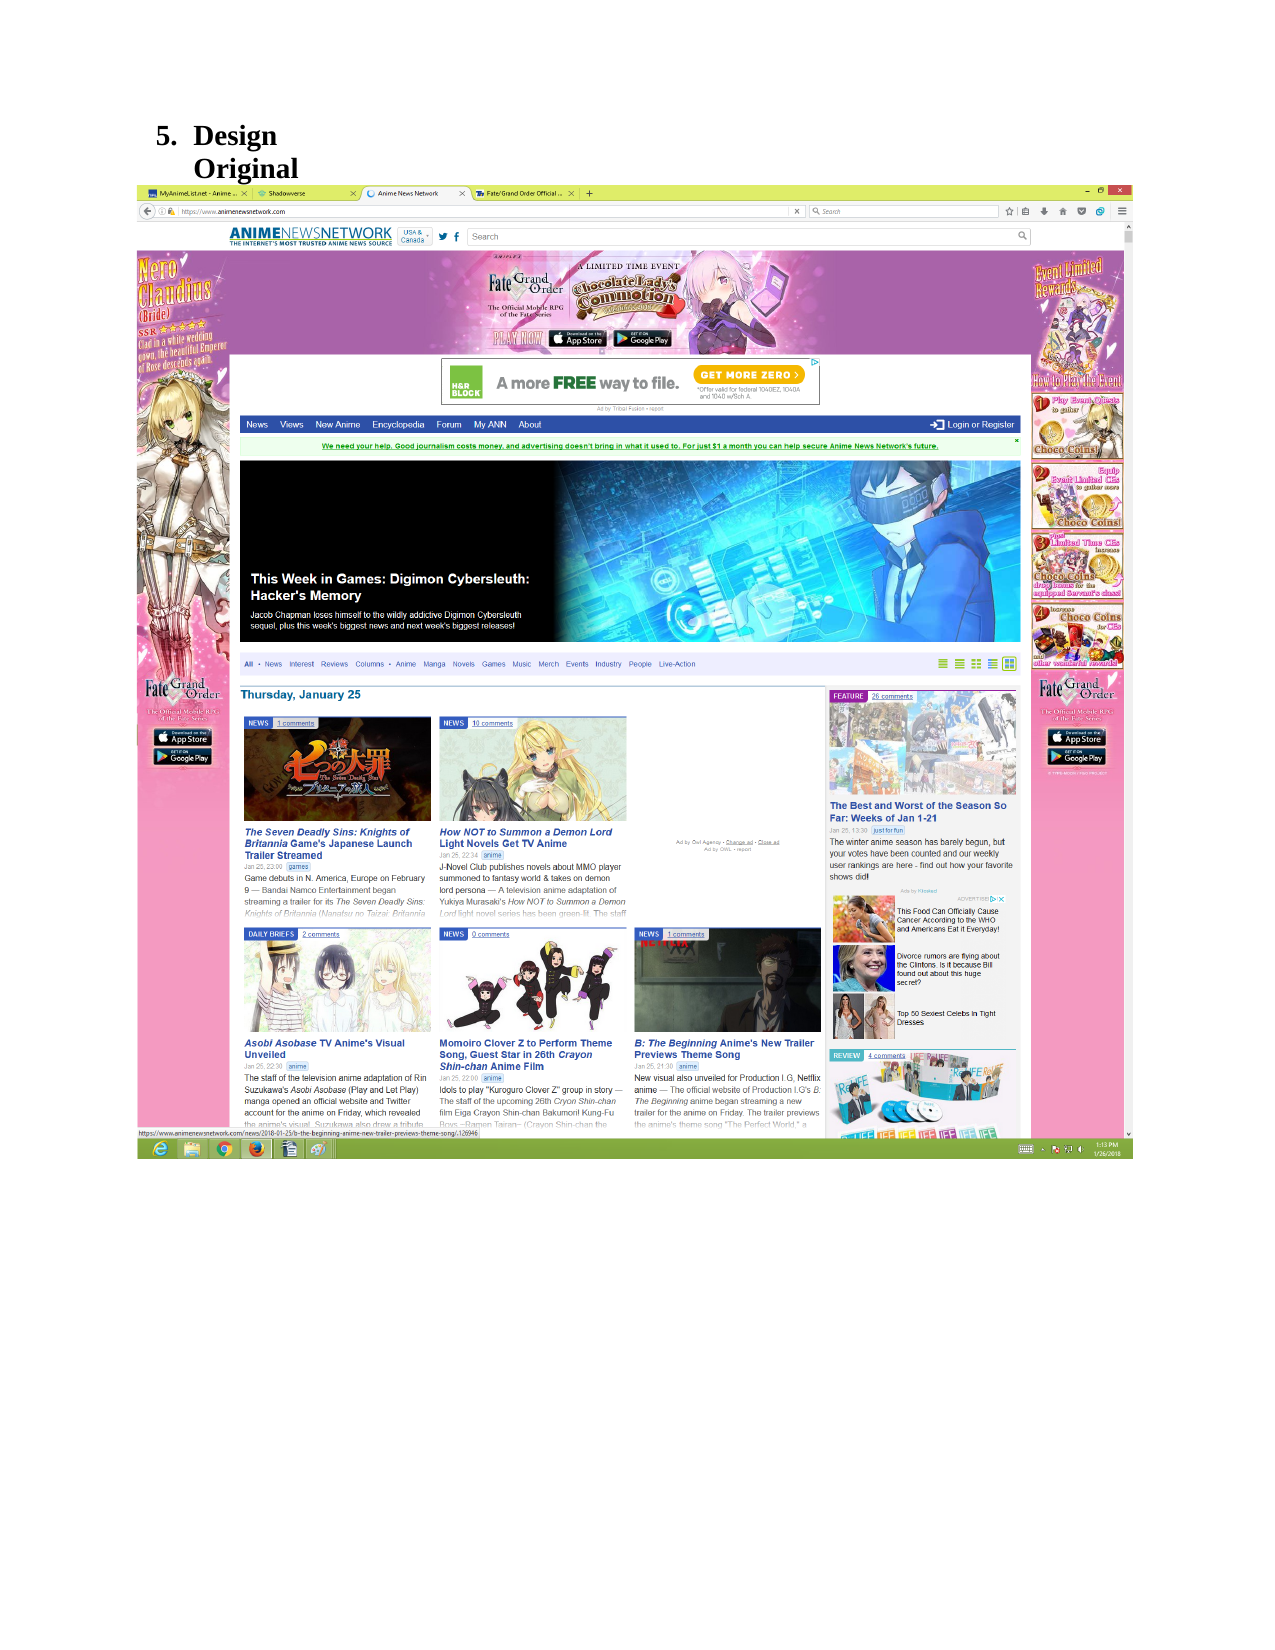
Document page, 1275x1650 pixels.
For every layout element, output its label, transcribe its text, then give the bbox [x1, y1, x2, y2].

list Design [156, 118, 1157, 152]
picture [136, 185, 1139, 1162]
list Original [156, 152, 1157, 185]
